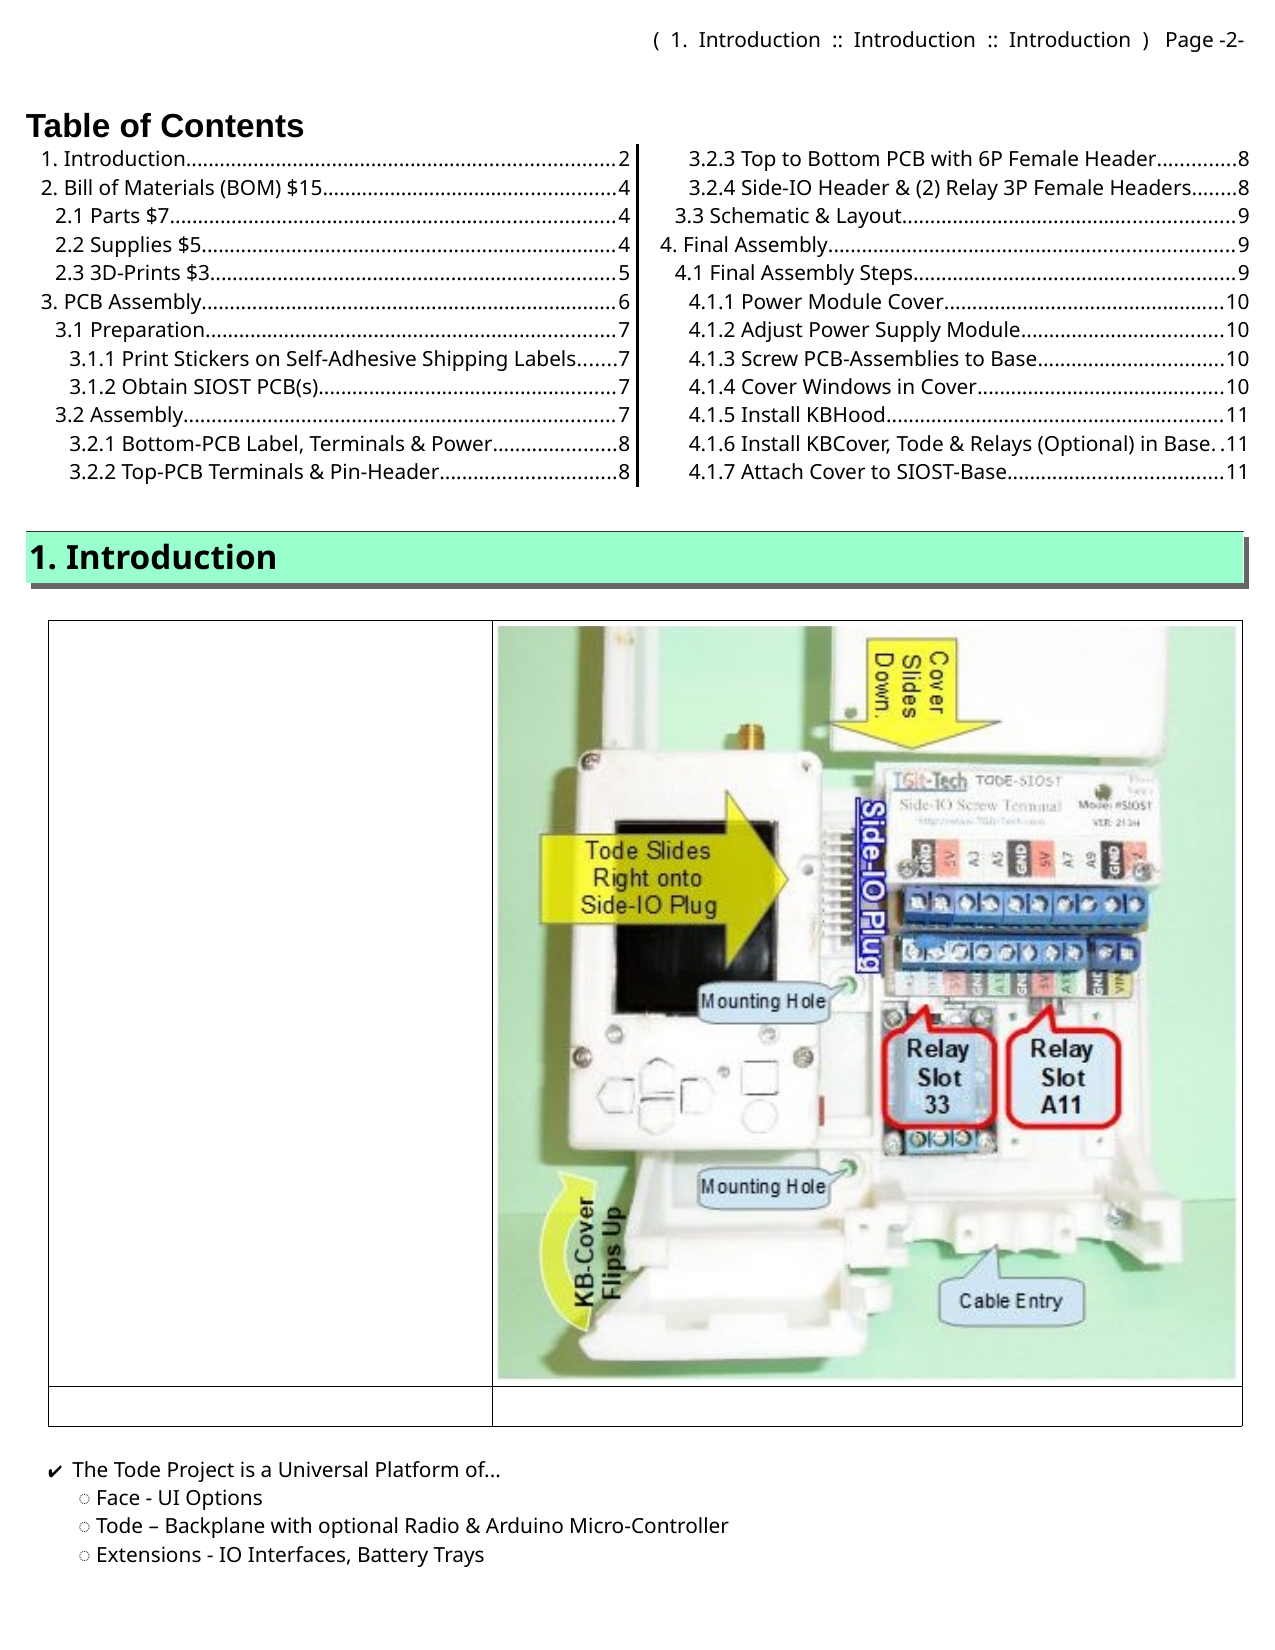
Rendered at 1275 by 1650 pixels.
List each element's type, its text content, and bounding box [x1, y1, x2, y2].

text 3.2.2 Top-PCB Terminals & Pin-Header 8 [69, 457, 630, 486]
list Face - UI Options [78, 1483, 1249, 1512]
text 4.1.2 Adjust Power Supply Module 10 [688, 315, 1249, 344]
text 4.1.7 Attach Cover to SIOST-Base 11 [688, 457, 1249, 486]
picture [497, 626, 1238, 1381]
table_cell [493, 1387, 1242, 1426]
table_cell [49, 1387, 492, 1426]
table_header [493, 621, 1242, 1386]
text 4. Final Assembly 9 [660, 230, 1249, 258]
text 4.1.4 Cover Windows in Cover 10 [688, 372, 1249, 401]
text 2.1 Parts $7 4 [55, 201, 630, 230]
list Tode – Backplane with optional Radio & Arduino Micro-Controller [78, 1512, 1249, 1540]
text 3. PCB Assembly 6 [41, 287, 630, 315]
text 3.2.1 Bottom-PCB Label, Terminals & Power 8 [69, 429, 630, 457]
text 4.1.6 Install KBCover, Tode & Relays (Optional) in Base 11 [688, 429, 1249, 457]
list Extensions - IO Interfaces, Battery Trays [78, 1540, 1249, 1568]
text 3.1.1 Print Stickers on Self-Adhesive Shipping Labels 7 [69, 344, 630, 372]
text 4.1.3 Screw PCB-Assemblies to Base 10 [688, 344, 1249, 372]
text 4.1.1 Power Module Cover 10 [688, 287, 1249, 315]
subtitle Introduction [26, 532, 1243, 583]
text 3.3 Schematic & Layout 9 [674, 201, 1249, 230]
text 3.1.2 Obtain SIOST PCB(s) 7 [69, 372, 630, 401]
text 2.3 3D-Prints $3 5 [55, 258, 630, 287]
list The Tode Project is a Universal Platform of... [48, 1455, 1249, 1483]
text 4.1 Final Assembly Steps 9 [674, 258, 1249, 287]
text 4.1.5 Install KBHood 11 [688, 401, 1249, 429]
text 2.2 Supplies $5 4 [55, 230, 630, 258]
text 3.2 Assembly 7 [55, 401, 630, 429]
text 1. Introduction 2 [41, 144, 630, 173]
text 3.2.4 Side-IO Header & (2) Relay 3P Female Headers 8 [688, 173, 1249, 201]
table_header [49, 621, 492, 1386]
text 2. Bill of Materials (BOM) $15 4 [41, 173, 630, 201]
subtitle Table of Contents [26, 106, 1249, 144]
text 3.1 Preparation 7 [55, 315, 630, 344]
text 3.2.3 Top to Bottom PCB with 6P Female Header 8 [688, 144, 1249, 173]
